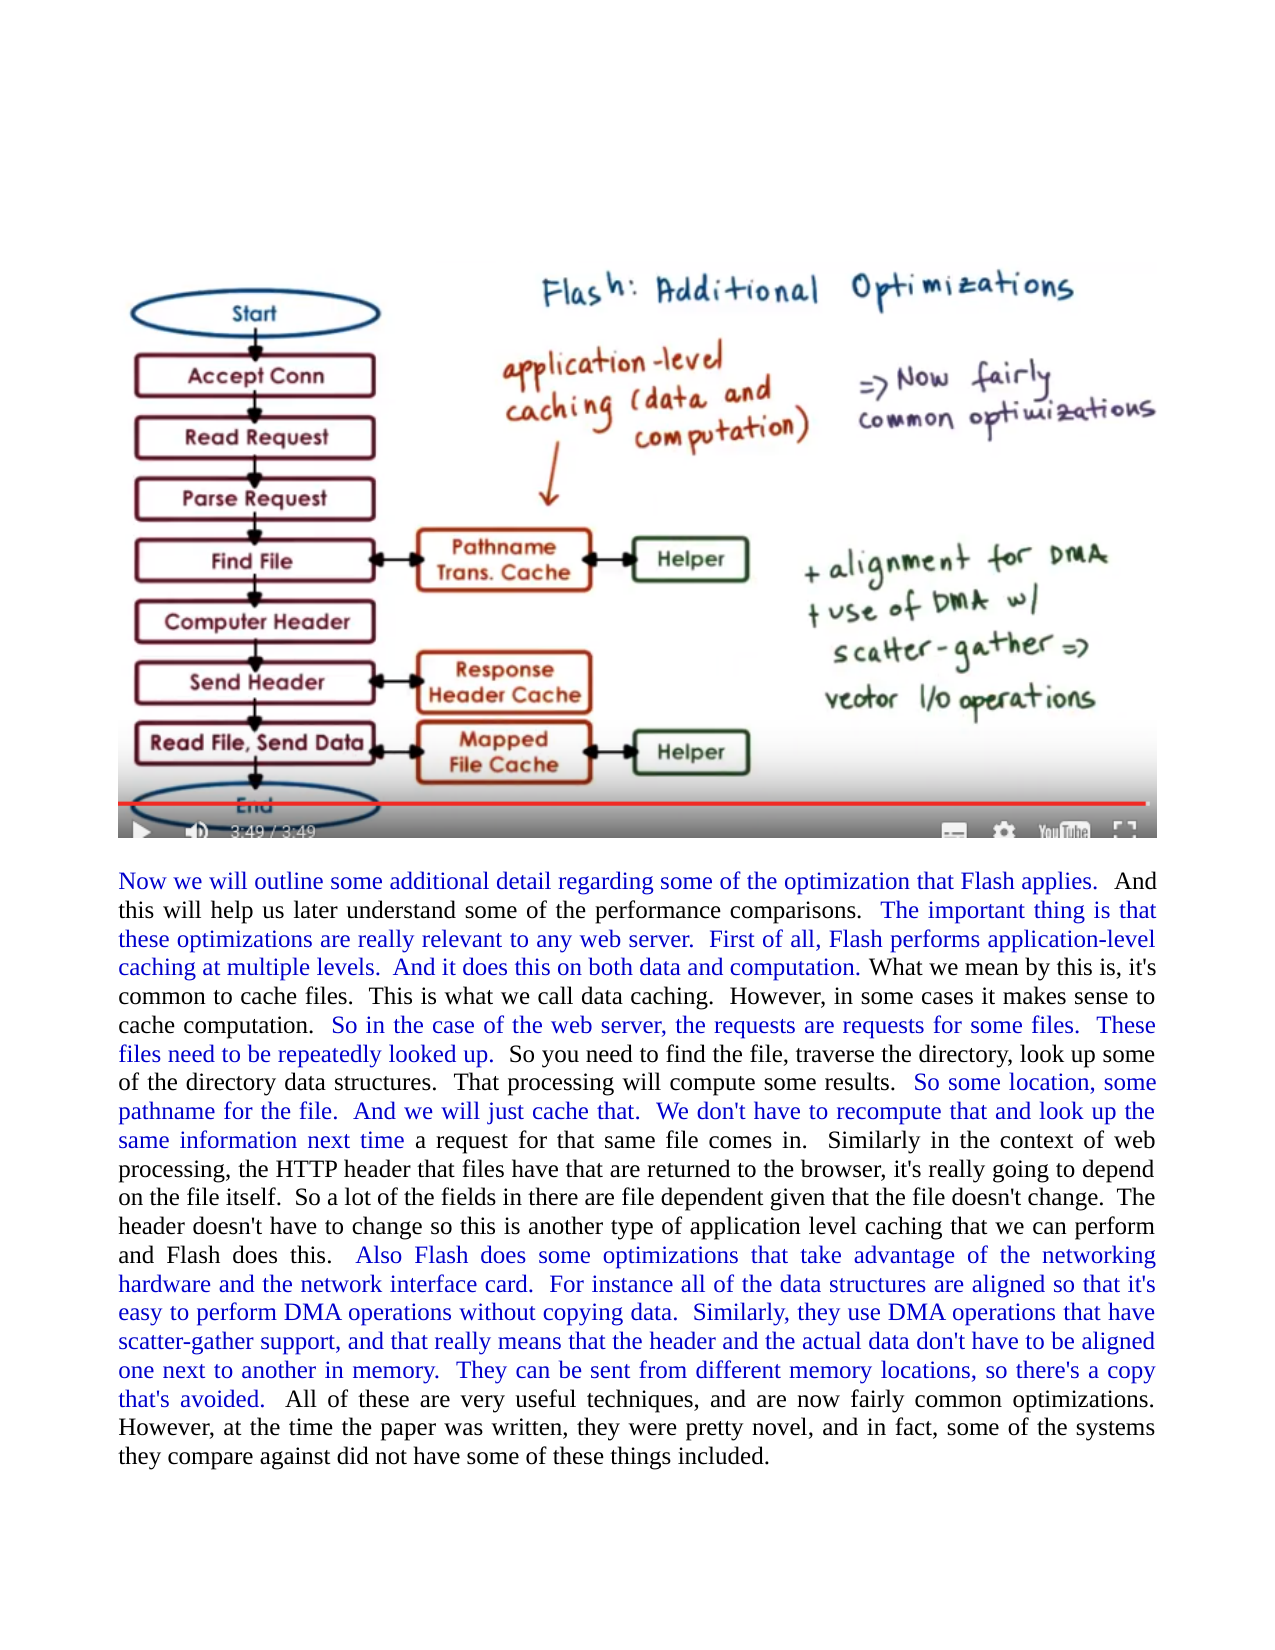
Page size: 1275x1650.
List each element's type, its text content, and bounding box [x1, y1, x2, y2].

picture [118, 261, 1157, 838]
text Now we will outline some additional detail regarding some of the optimization that Flash applies. And this will help us later understand some of the performance comparisons. The important thing is that these optimizations are really relevant to any web server. First of all, Flash performs application-level caching at multiple levels. And it does this on both data and computation. What we mean by this is, it's common to cache files. This is what we call data caching. However, in some cases it makes sense to cache computation. So in the case of the web server, the requests are requests for some files. These files need to be repeatedly looked up. So you need to find the file, traverse the directory, look up some of the directory data structures. That processing will compute some results. So some location, some pathname for the file. And we will just cache that. We don't have to recompute that and look up the same information next time a request for that same file comes in. Similarly in the context of web processing, the HTTP header that files have that are returned to the browser, it's really going to depend on the file itself. So a lot of the fields in there are file dependent given that the file doesn't change. The header doesn't have to change so this is another type of application level caching that we can perform and Flash does this. Also Flash does some optimizations that take advantage of the networking hardware and the network interface card. For instance all of the data structures are aligned so that it's easy to perform DMA operations without copying data. Similarly, they use DMA operations that have scatter-gather support, and that really means that the header and the actual data don't have to be aligned one next to another in memory. They can be sent from different memory locations, so there's a copy that's avoided. All of these are very useful techniques, and are now fairly common optimizations. However, at the time the paper was written, they were pretty novel, and in fact, some of the systems they compare against did not have some of these things included. [118, 866, 1157, 1470]
